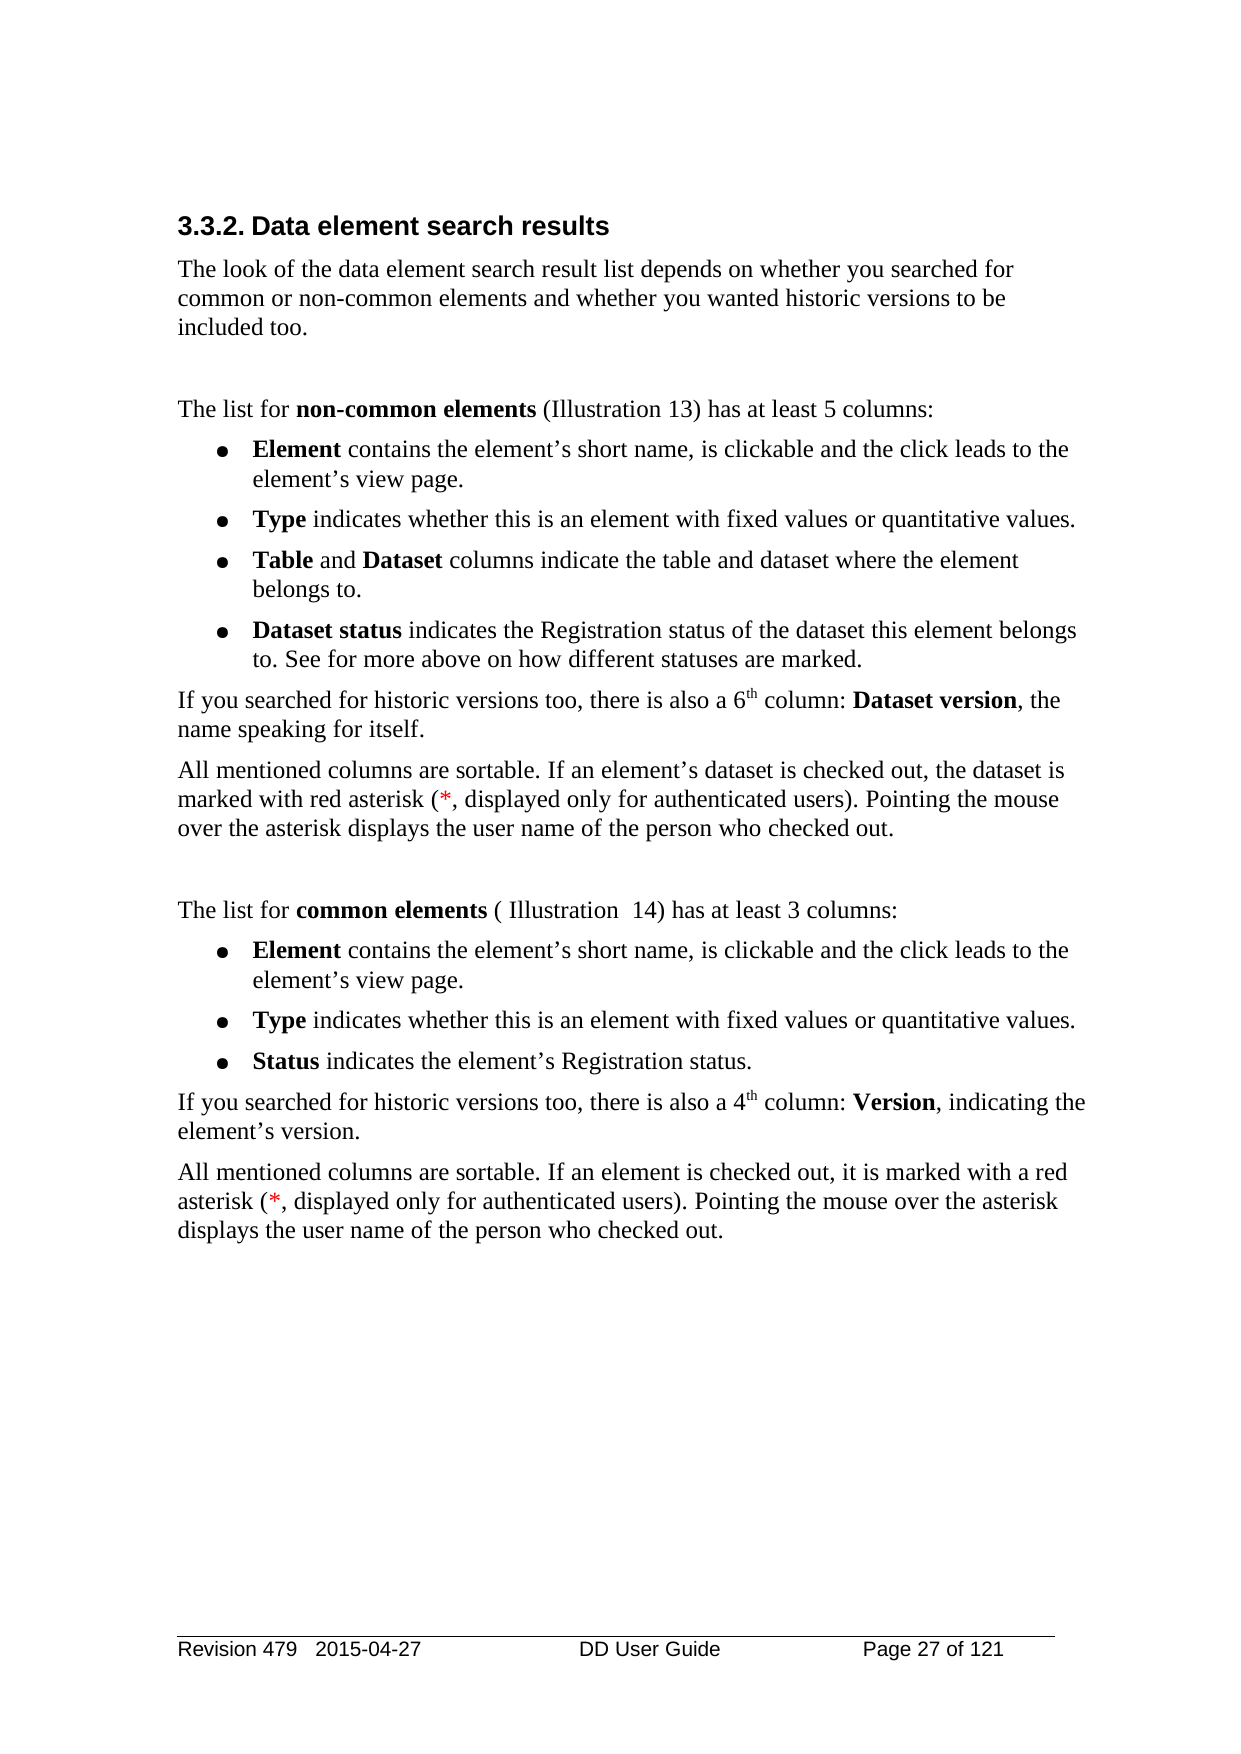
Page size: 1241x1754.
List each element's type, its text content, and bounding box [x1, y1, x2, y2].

list All mentioned columns are sortable. If an element is checked out, it is marked with a red asterisk (*, displayed only for authenticated users). Pointing the mouse over the asterisk displays the user name of the person who checked out. [140, 1157, 1092, 1244]
list Status indicates the element’s Registration status. [215, 1046, 1092, 1075]
list Element contains the element’s short name, is clickable and the click leads to the element’s view page. [215, 434, 1092, 492]
list Type indicates whether this is an element with fixed values or quantitative values. [215, 1005, 1092, 1034]
list Type indicates whether this is an element with fixed values or quantitative values. [215, 504, 1092, 533]
list If you searched for historic versions too, there is also a 4th column: Version, indicating the element’s version. [140, 1087, 1092, 1145]
list All mentioned columns are sortable. If an element’s dataset is checked out, the dataset is marked with red asterisk (*, displayed only for authenticated users). Pointing the mouse over the asterisk displays the user name of the person who checked out. [140, 755, 1092, 842]
list Element contains the element’s short name, is clickable and the click leads to the element’s view page. [215, 935, 1092, 993]
list Dataset status indicates the Registration status of the dataset this element belongs to. See for more above on how different statuses are marked. [215, 615, 1092, 673]
list If you searched for historic versions too, there is also a 6th column: Dataset version, the name speaking for itself. [140, 685, 1092, 743]
text The list for common elements ( Illustration 14) has at least 3 columns: [177, 894, 1092, 924]
text The list for non-common elements (Illustration 13) has at least 5 columns: [177, 393, 1092, 423]
text The look of the data element search result list depends on whether you searched for common or non-common elements and whether you wanted historic versions to be included too. [177, 254, 1092, 341]
subtitle Data element search results [177, 210, 1092, 241]
list Table and Dataset columns indicate the table and dataset where the element belongs to. [215, 545, 1092, 603]
